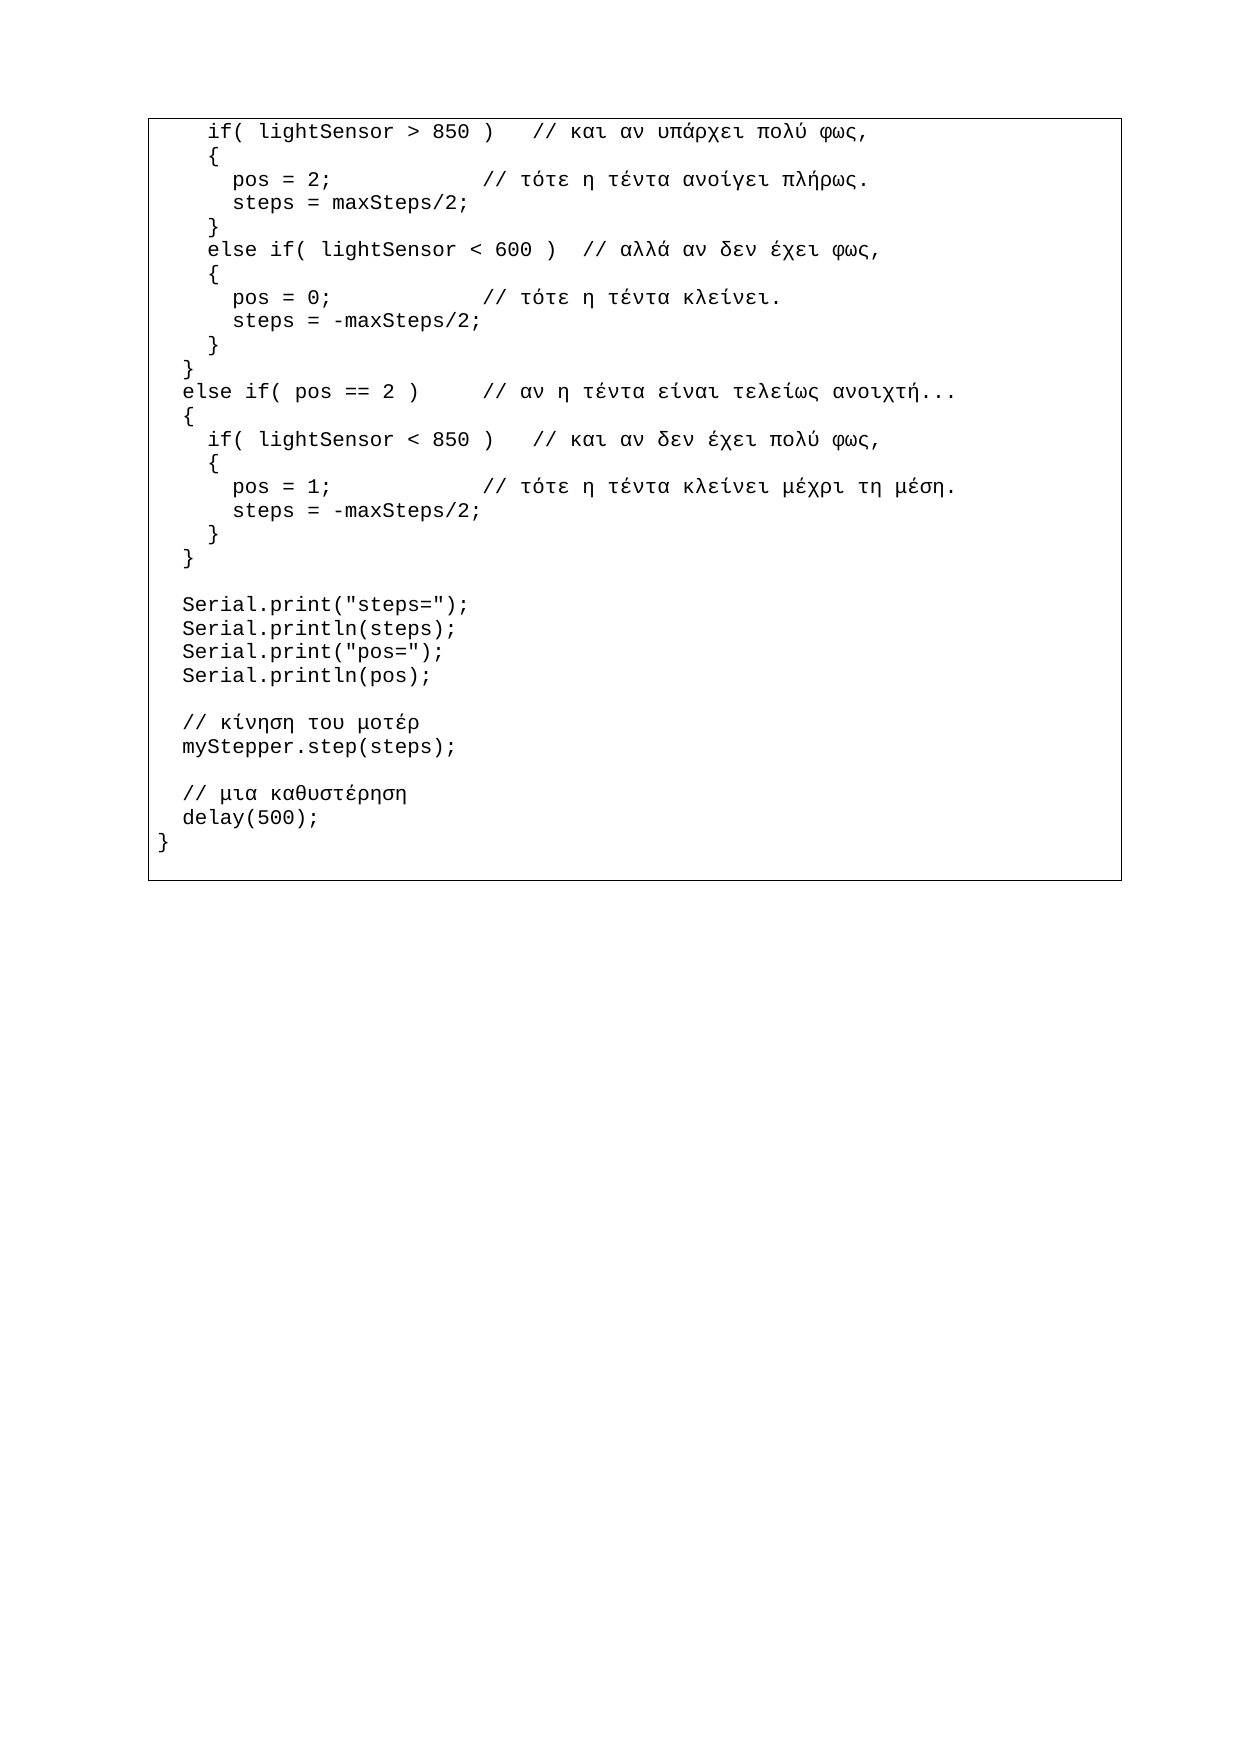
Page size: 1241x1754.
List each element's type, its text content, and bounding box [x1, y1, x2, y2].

text else if( lightSensor < 600 ) // αλλά αν δεν έχει φως, [149, 236, 1121, 260]
text { [149, 449, 1121, 473]
text myStepper.step(steps); [149, 733, 1121, 760]
text { [149, 402, 1121, 426]
text if( lightSensor < 850 ) // και αν δεν έχει πολύ φως, [149, 426, 1121, 449]
text steps = -maxSteps/2; [149, 496, 1121, 520]
text pos = 1; // τότε η τέντα κλείνει μέχρι τη μέση. [149, 473, 1121, 496]
text } [149, 520, 1121, 544]
text else if( pos == 2 ) // αν η τέντα είναι τελείως ανοιχτή... [149, 378, 1121, 402]
text if( lightSensor > 850 ) // και αν υπάρχει πολύ φως, [149, 119, 1121, 142]
text } [149, 354, 1121, 378]
text Serial.println(steps); [149, 615, 1121, 638]
text { [149, 260, 1121, 284]
text pos = 0; // τότε η τέντα κλείνει. [149, 284, 1121, 307]
text Serial.println(pos); [149, 662, 1121, 689]
text // κίνηση του μοτέρ [149, 709, 1121, 733]
text { [149, 142, 1121, 165]
text steps = -maxSteps/2; [149, 307, 1121, 331]
text } [149, 213, 1121, 236]
text } [149, 544, 1121, 571]
text } [149, 827, 1121, 854]
text // μια καθυστέρηση [149, 780, 1121, 804]
text Serial.print("pos="); [149, 638, 1121, 662]
text delay(500); [149, 804, 1121, 827]
text pos = 2; // τότε η τέντα ανοίγει πλήρως. [149, 165, 1121, 189]
text steps = maxSteps/2; [149, 189, 1121, 213]
text Serial.print("steps="); [149, 591, 1121, 615]
text } [149, 331, 1121, 354]
